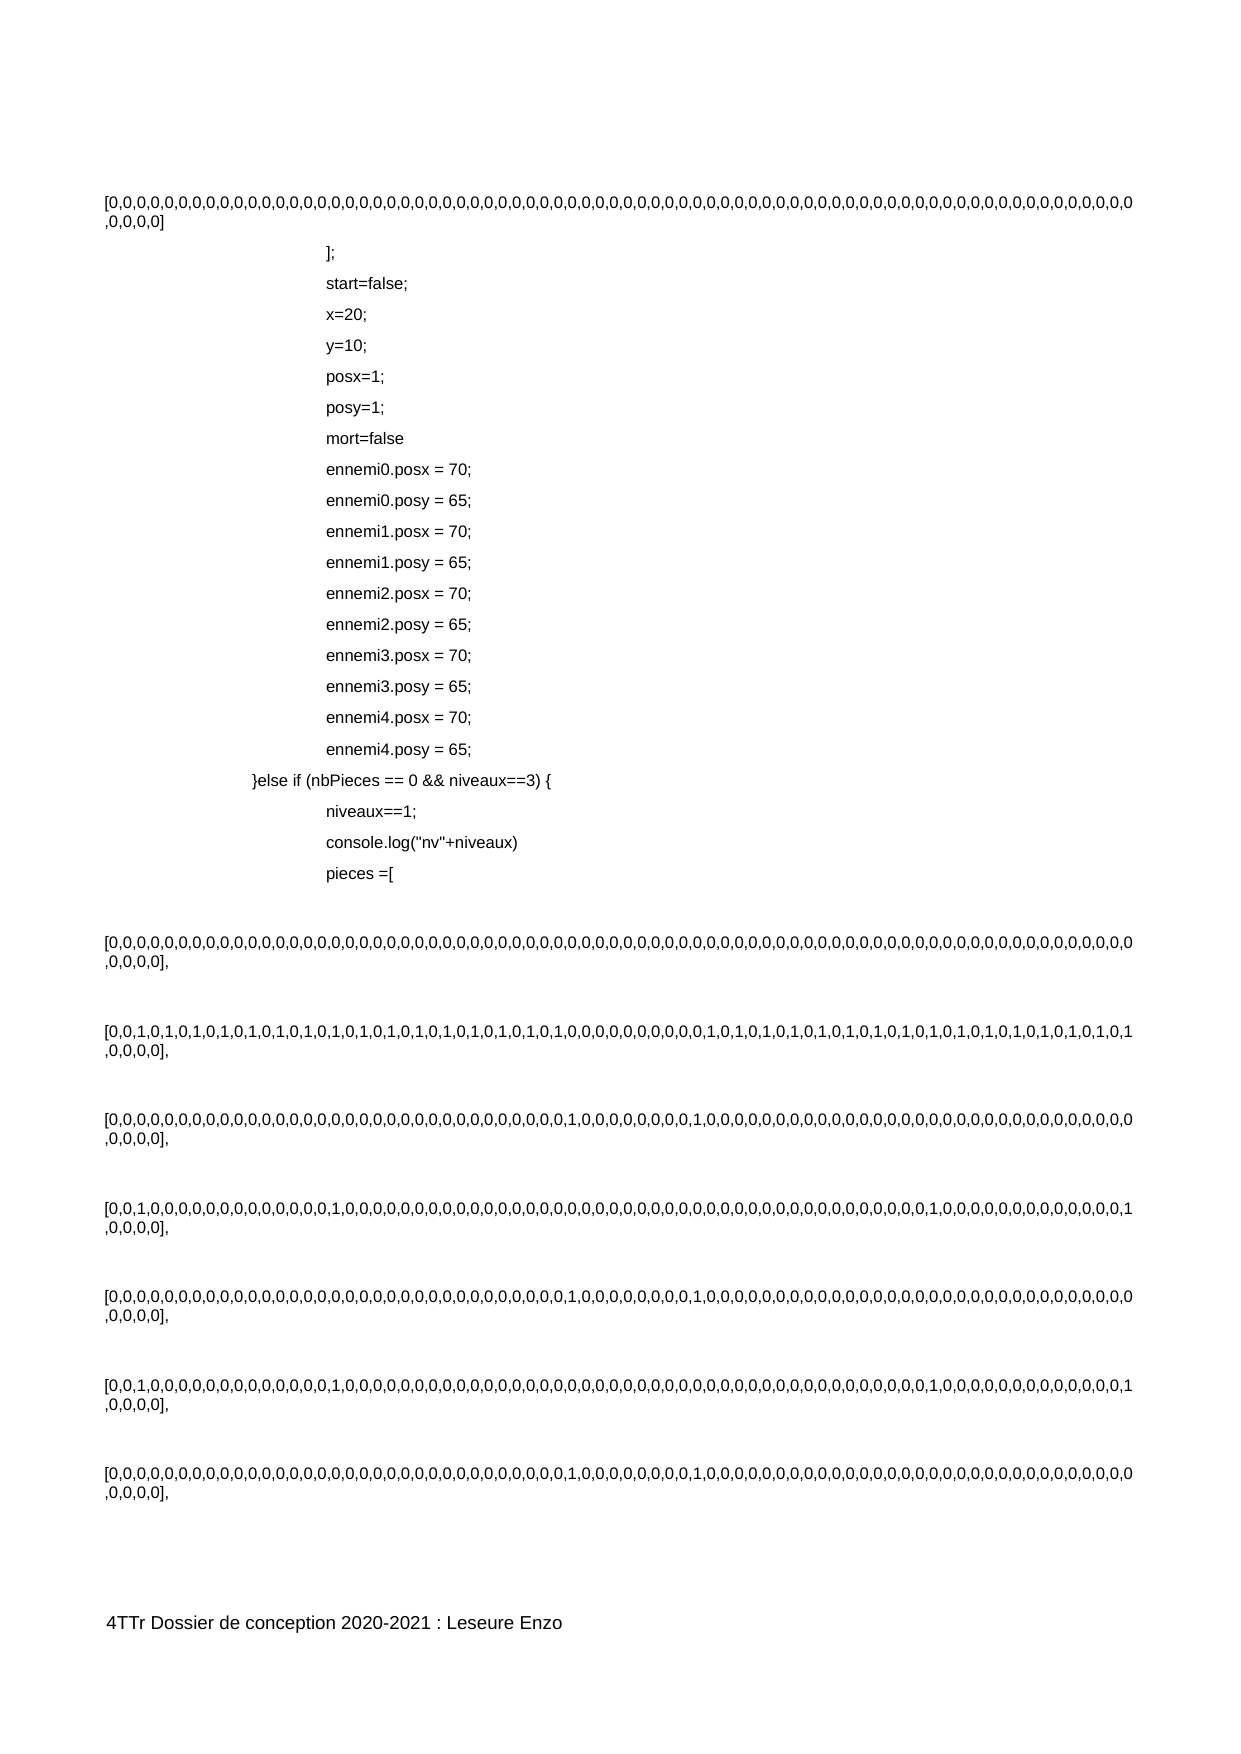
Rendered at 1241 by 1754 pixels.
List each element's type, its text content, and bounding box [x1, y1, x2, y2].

text [0,0,1,0,1,0,1,0,1,0,1,0,1,0,1,0,1,0,1,0,1,0,1,0,1,0,1,0,1,0,1,0,1,0,0,0,0,0,0,0,0,0,0,1,0,1,0,1,0,1,0,1,0,1,0,1,0,1,0,1,0,1,0,1,0,1,0,1,0,1,0,1,0,1,0,0,0,0], [104, 983, 1134, 1060]
text ennemi4.posy = 65; [104, 739, 1134, 758]
text ennemi3.posy = 65; [104, 677, 1134, 696]
text [0,0,0,0,0,0,0,0,0,0,0,0,0,0,0,0,0,0,0,0,0,0,0,0,0,0,0,0,0,0,0,0,0,1,0,0,0,0,0,0,0,0,1,0,0,0,0,0,0,0,0,0,0,0,0,0,0,0,0,0,0,0,0,0,0,0,0,0,0,0,0,0,0,0,0,0,0,0], [104, 1072, 1134, 1148]
text [0,0,1,0,0,0,0,0,0,0,0,0,0,0,0,0,1,0,0,0,0,0,0,0,0,0,0,0,0,0,0,0,0,0,0,0,0,0,0,0,0,0,0,0,0,0,0,0,0,0,0,0,0,0,0,0,0,0,0,1,0,0,0,0,0,0,0,0,0,0,0,0,0,1,0,0,0,0], [104, 1337, 1134, 1414]
text y=10; [104, 336, 1134, 355]
text posx=1; [104, 367, 1134, 386]
text ennemi3.posx = 70; [104, 646, 1134, 665]
text [0,0,1,0,0,0,0,0,0,0,0,0,0,0,0,0,1,0,0,0,0,0,0,0,0,0,0,0,0,0,0,0,0,0,0,0,0,0,0,0,0,0,0,0,0,0,0,0,0,0,0,0,0,0,0,0,0,0,0,1,0,0,0,0,0,0,0,0,0,0,0,0,0,1,0,0,0,0], [104, 1160, 1134, 1237]
text ennemi0.posx = 70; [104, 460, 1134, 479]
text }else if (nbPieces == 0 && niveaux==3) { [104, 770, 1134, 789]
text ennemi1.posx = 70; [104, 522, 1134, 541]
text [0,0,0,0,0,0,0,0,0,0,0,0,0,0,0,0,0,0,0,0,0,0,0,0,0,0,0,0,0,0,0,0,0,1,0,0,0,0,0,0,0,0,1,0,0,0,0,0,0,0,0,0,0,0,0,0,0,0,0,0,0,0,0,0,0,0,0,0,0,0,0,0,0,0,0,0,0,0], [104, 1426, 1134, 1502]
text posy=1; [104, 398, 1134, 417]
text ]; [104, 243, 1134, 262]
text ennemi4.posx = 70; [104, 708, 1134, 727]
text [0,0,0,0,0,0,0,0,0,0,0,0,0,0,0,0,0,0,0,0,0,0,0,0,0,0,0,0,0,0,0,0,0,1,0,0,0,0,0,0,0,0,1,0,0,0,0,0,0,0,0,0,0,0,0,0,0,0,0,0,0,0,0,0,0,0,0,0,0,0,0,0,0,0,0,0,0,0], [104, 1249, 1134, 1325]
text niveaux==1; [104, 801, 1134, 821]
text ennemi2.posx = 70; [104, 584, 1134, 603]
text ennemi0.posy = 65; [104, 491, 1134, 510]
text ennemi1.posy = 65; [104, 553, 1134, 572]
text mort=false [104, 429, 1134, 448]
text console.log("nv"+niveaux) [104, 832, 1134, 852]
text pieces =[ [104, 863, 1134, 883]
text [104, 1514, 1134, 1553]
text [0,0,0,0,0,0,0,0,0,0,0,0,0,0,0,0,0,0,0,0,0,0,0,0,0,0,0,0,0,0,0,0,0,0,0,0,0,0,0,0,0,0,0,0,0,0,0,0,0,0,0,0,0,0,0,0,0,0,0,0,0,0,0,0,0,0,0,0,0,0,0,0,0,0,0,0,0,0], [104, 894, 1134, 971]
text start=false; [104, 274, 1134, 293]
text ennemi2.posy = 65; [104, 615, 1134, 634]
text [0,0,0,0,0,0,0,0,0,0,0,0,0,0,0,0,0,0,0,0,0,0,0,0,0,0,0,0,0,0,0,0,0,0,0,0,0,0,0,0,0,0,0,0,0,0,0,0,0,0,0,0,0,0,0,0,0,0,0,0,0,0,0,0,0,0,0,0,0,0,0,0,0,0,0,0,0,0] [104, 154, 1134, 231]
text x=20; [104, 305, 1134, 324]
